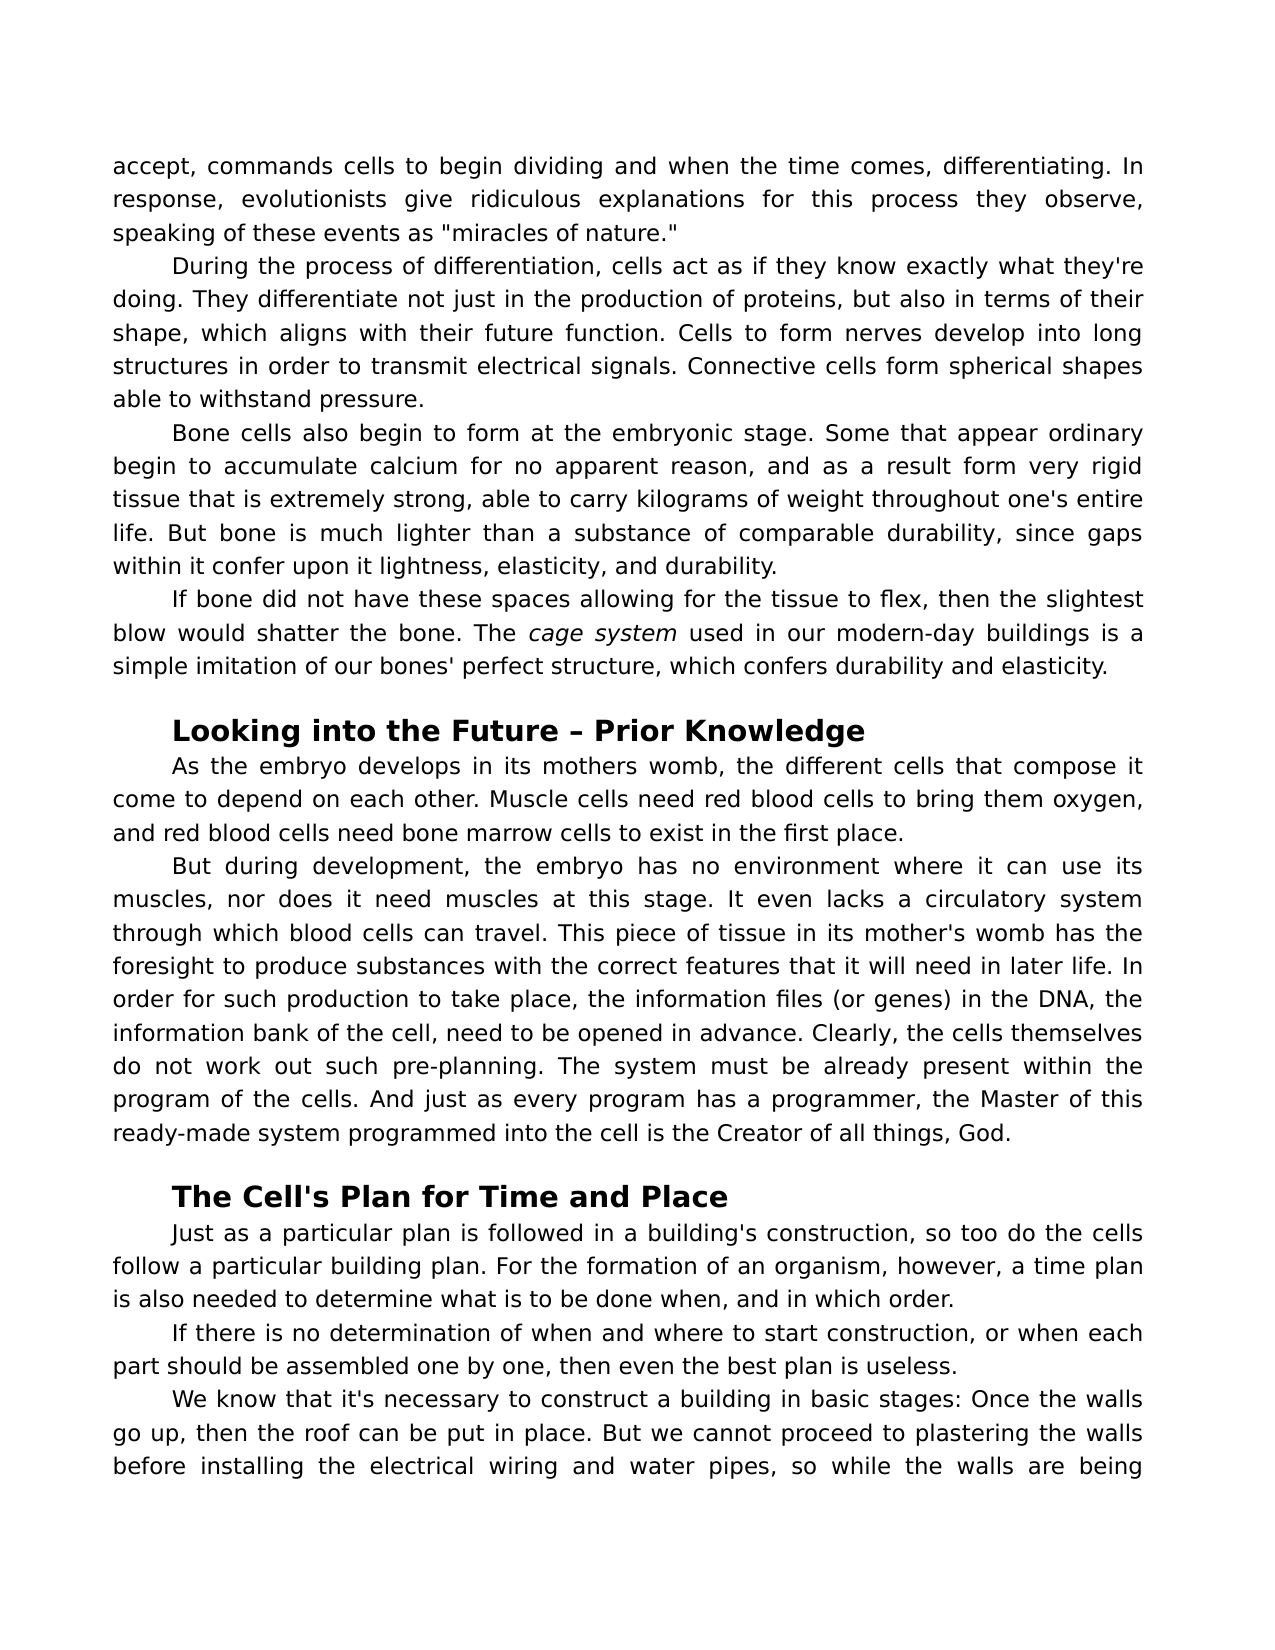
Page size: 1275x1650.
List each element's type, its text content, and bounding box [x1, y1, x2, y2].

text We know that it's necessary to construct a building in basic stages: Once the walls go up, then the roof can be put in place. But we cannot proceed to plastering the walls before installing the electrical wiring and water pipes, so while the walls are being [112, 1381, 1145, 1481]
text As the embryo develops in its mothers womb, the different cells that compose it come to depend on each other. Muscle cells need red blood cells to bring them oxygen, and red blood cells need bone marrow cells to exist in the first place. [112, 748, 1145, 848]
text Just as a particular plan is followed in a building's construction, so too do the cells follow a particular building plan. For the formation of an organism, however, a time plan is also needed to determine what is to be done when, and in which order. [112, 1214, 1145, 1314]
text If there is no determination of when and where to start construction, or when each part should be assembled one by one, then even the best plan is useless. [112, 1314, 1145, 1381]
text Bone cells also begin to form at the embryonic stage. Some that appear ordinary begin to accumulate calcium for no apparent reason, and as a result form very rigid tissue that is extremely strong, able to carry kilograms of weight throughout one's entire life. But bone is much lighter than a substance of comparable durability, since gaps within it confer upon it lightness, elasticity, and durability. [112, 414, 1145, 581]
text If bone did not have these spaces allowing for the tissue to flex, then the slightest blow would shatter the bone. The cage system used in our modern-day buildings is a simple imitation of our bones' perfect structure, which confers durability and elasticity. [112, 581, 1145, 681]
text Looking into the Future – Prior Knowledge [112, 714, 1145, 748]
text During the process of differentiation, cells act as if they know exactly what they're doing. They differentiate not just in the production of proteins, but also in terms of their shape, which aligns with their future function. Cells to form nerves develop into long structures in order to transmit electrical signals. Connective cells form spherical shapes able to withstand pressure. [112, 248, 1145, 414]
text But during development, the embryo has no environment where it can use its muscles, nor does it need muscles at this stage. It even lacks a circulatory system through which blood cells can travel. This piece of tissue in its mother's womb has the foresight to produce substances with the correct features that it will need in later life. In order for such production to take place, the information files (or genes) in the DNA, the information bank of the cell, need to be opened in advance. Clearly, the cells themselves do not work out such pre-planning. The system must be already present within the program of the cells. And just as every program has a programmer, the Master of this ready-made system programmed into the cell is the Creator of all things, God. [112, 848, 1145, 1148]
text accept, commands cells to begin dividing and when the time comes, differentiating. In response, evolutionists give ridiculous explanations for this process they observe, speaking of these events as "miracles of nature." [112, 148, 1145, 248]
text The Cell's Plan for Time and Place [112, 1181, 1145, 1214]
